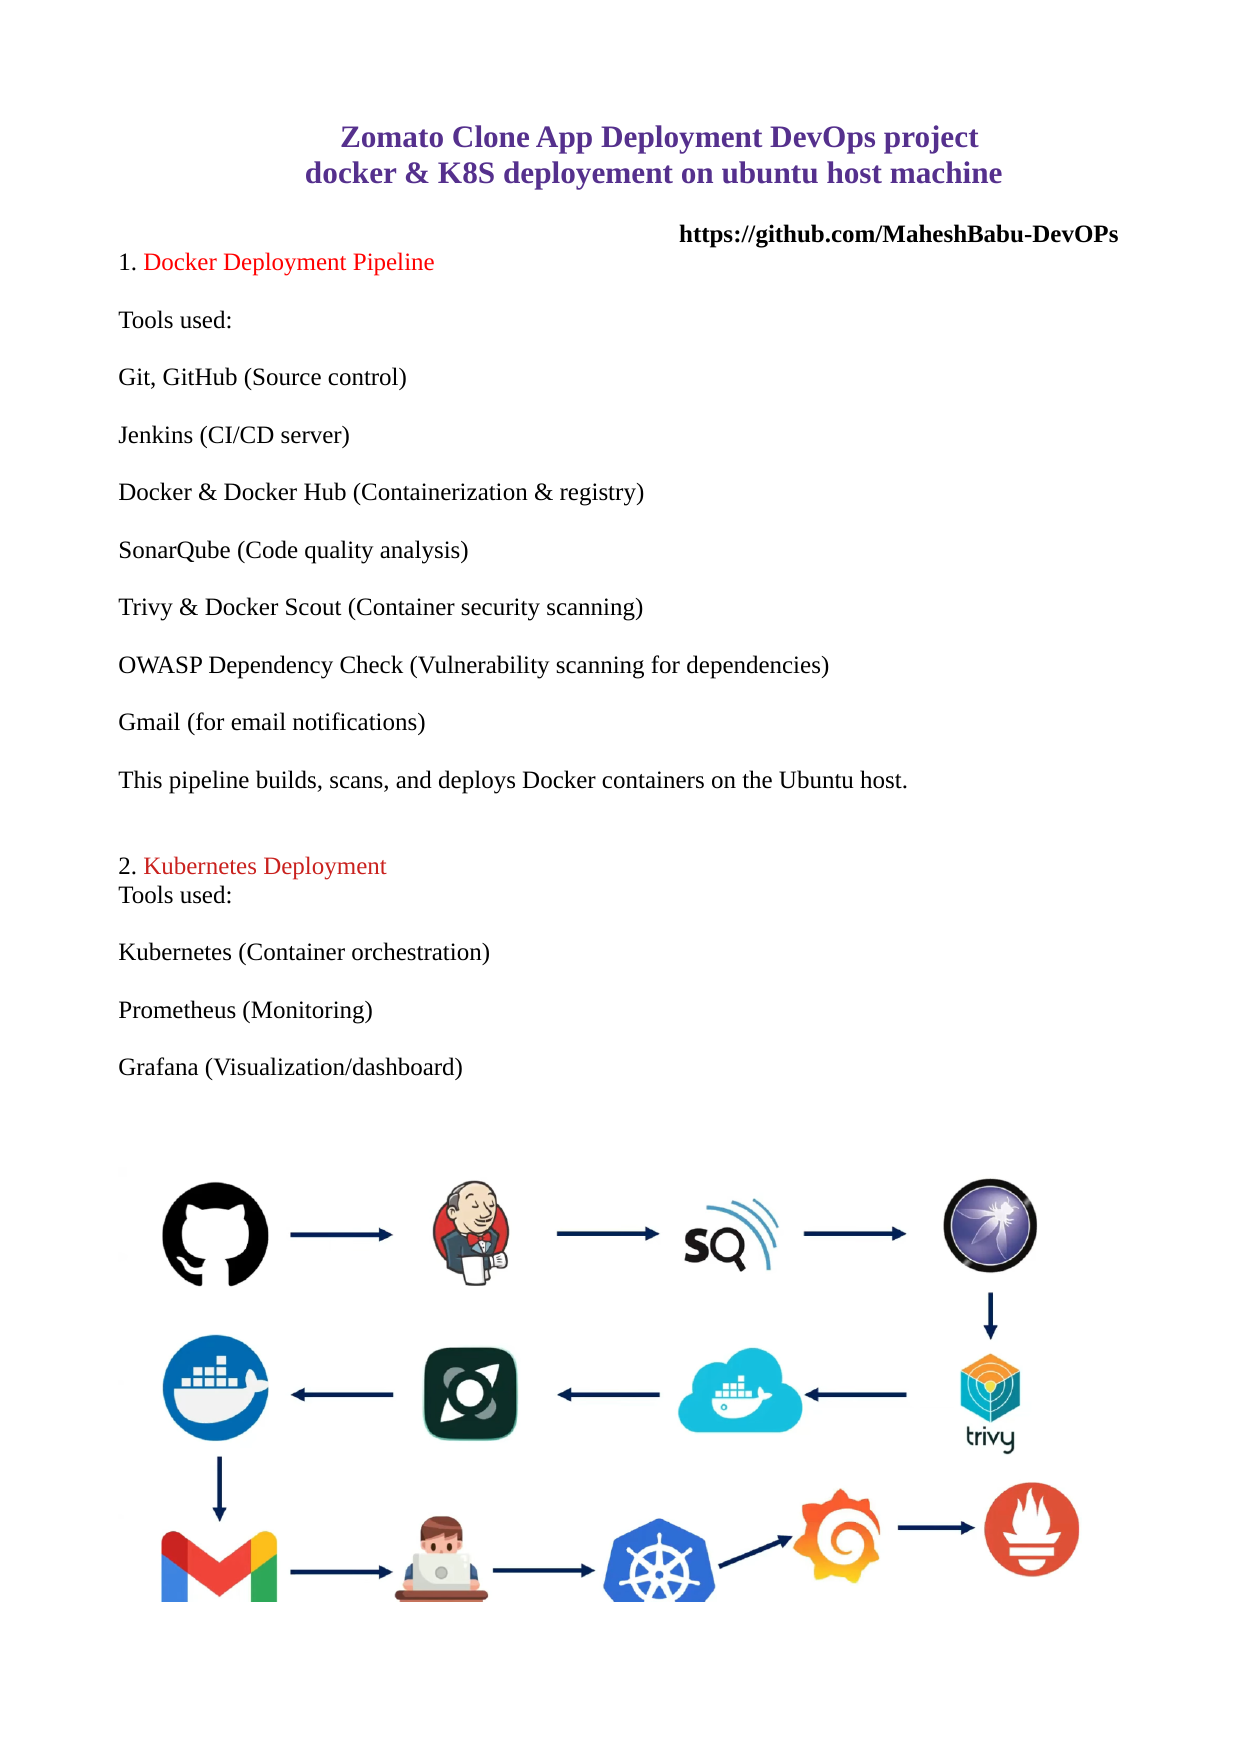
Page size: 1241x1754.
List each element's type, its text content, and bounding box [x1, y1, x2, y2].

text Jenkins (CI/CD server) [118, 420, 1122, 449]
text Tools used: [118, 305, 1122, 334]
picture [118, 1165, 1105, 1602]
text Prometheus (Monitoring) [118, 995, 1122, 1024]
text Docker & Docker Hub (Containerization & registry) [118, 477, 1122, 506]
text Grafana (Visualization/dashboard) [118, 1052, 1122, 1081]
text Zomato Clone App Deployment DevOps project [118, 118, 1122, 154]
text docker & K8S deployement on ubuntu host machine [118, 154, 1122, 190]
text 1. Docker Deployment Pipeline [118, 247, 1122, 276]
text Tools used: [118, 880, 1122, 909]
text SonarQube (Code quality analysis) [118, 535, 1122, 564]
text Gmail (for email notifications) [118, 707, 1122, 736]
text OWASP Dependency Check (Vulnerability scanning for dependencies) [118, 650, 1122, 679]
text This pipeline builds, scans, and deploys Docker containers on the Ubuntu host. [118, 765, 1122, 794]
text https://github.com/MaheshBabu-DevOPs [118, 219, 1122, 247]
text 2. Kubernetes Deployment [118, 851, 1122, 880]
text Git, GitHub (Source control) [118, 362, 1122, 391]
text Kubernetes (Container orchestration) [118, 937, 1122, 966]
text Trivy & Docker Scout (Container security scanning) [118, 592, 1122, 621]
